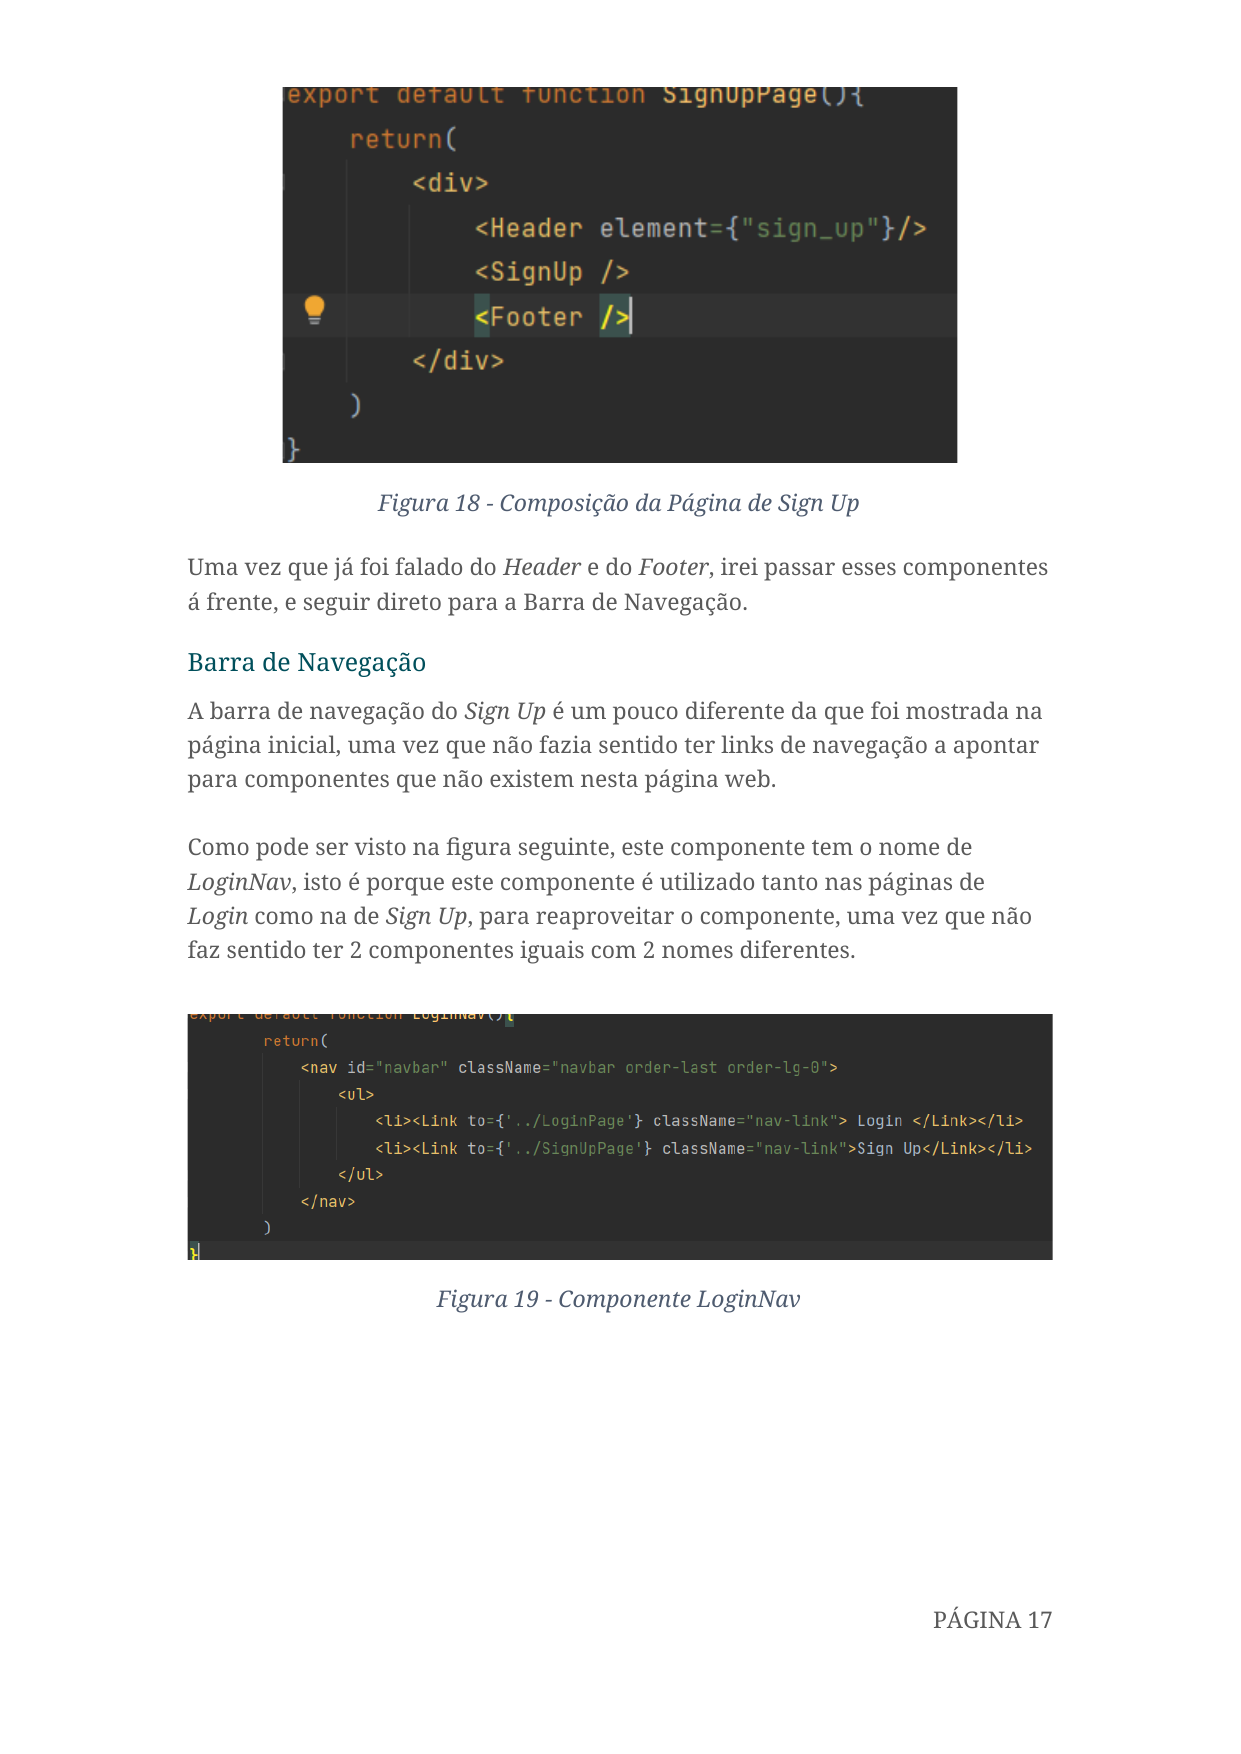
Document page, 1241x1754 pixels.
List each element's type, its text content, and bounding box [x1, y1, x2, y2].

text Como pode ser visto na figura seguinte, este componente tem o nome de LoginNav, isto é porque este componente é utilizado tanto nas páginas de Login como na de Sign Up, para reaproveitar o componente, uma vez que não faz sentido ter 2 componentes iguais com 2 nomes diferentes. [187, 831, 1053, 966]
text A barra de navegação do Sign Up é um pouco diferente da que foi mostrada na página inicial, uma vez que não fazia sentido ter links de navegação a apontar para componentes que não existem nesta página web. [187, 695, 1053, 795]
text Uma vez que já foi falado do Header e do Footer, irei passar esses componentes á frente, e seguir direto para a Barra de Navegação. [187, 551, 1053, 617]
subtitle Barra de Navegação [187, 645, 1053, 679]
text Figura 19 - Componente LoginNav [187, 1283, 1053, 1315]
text Figura 18 - Composição da Página de Sign Up [187, 486, 1053, 518]
